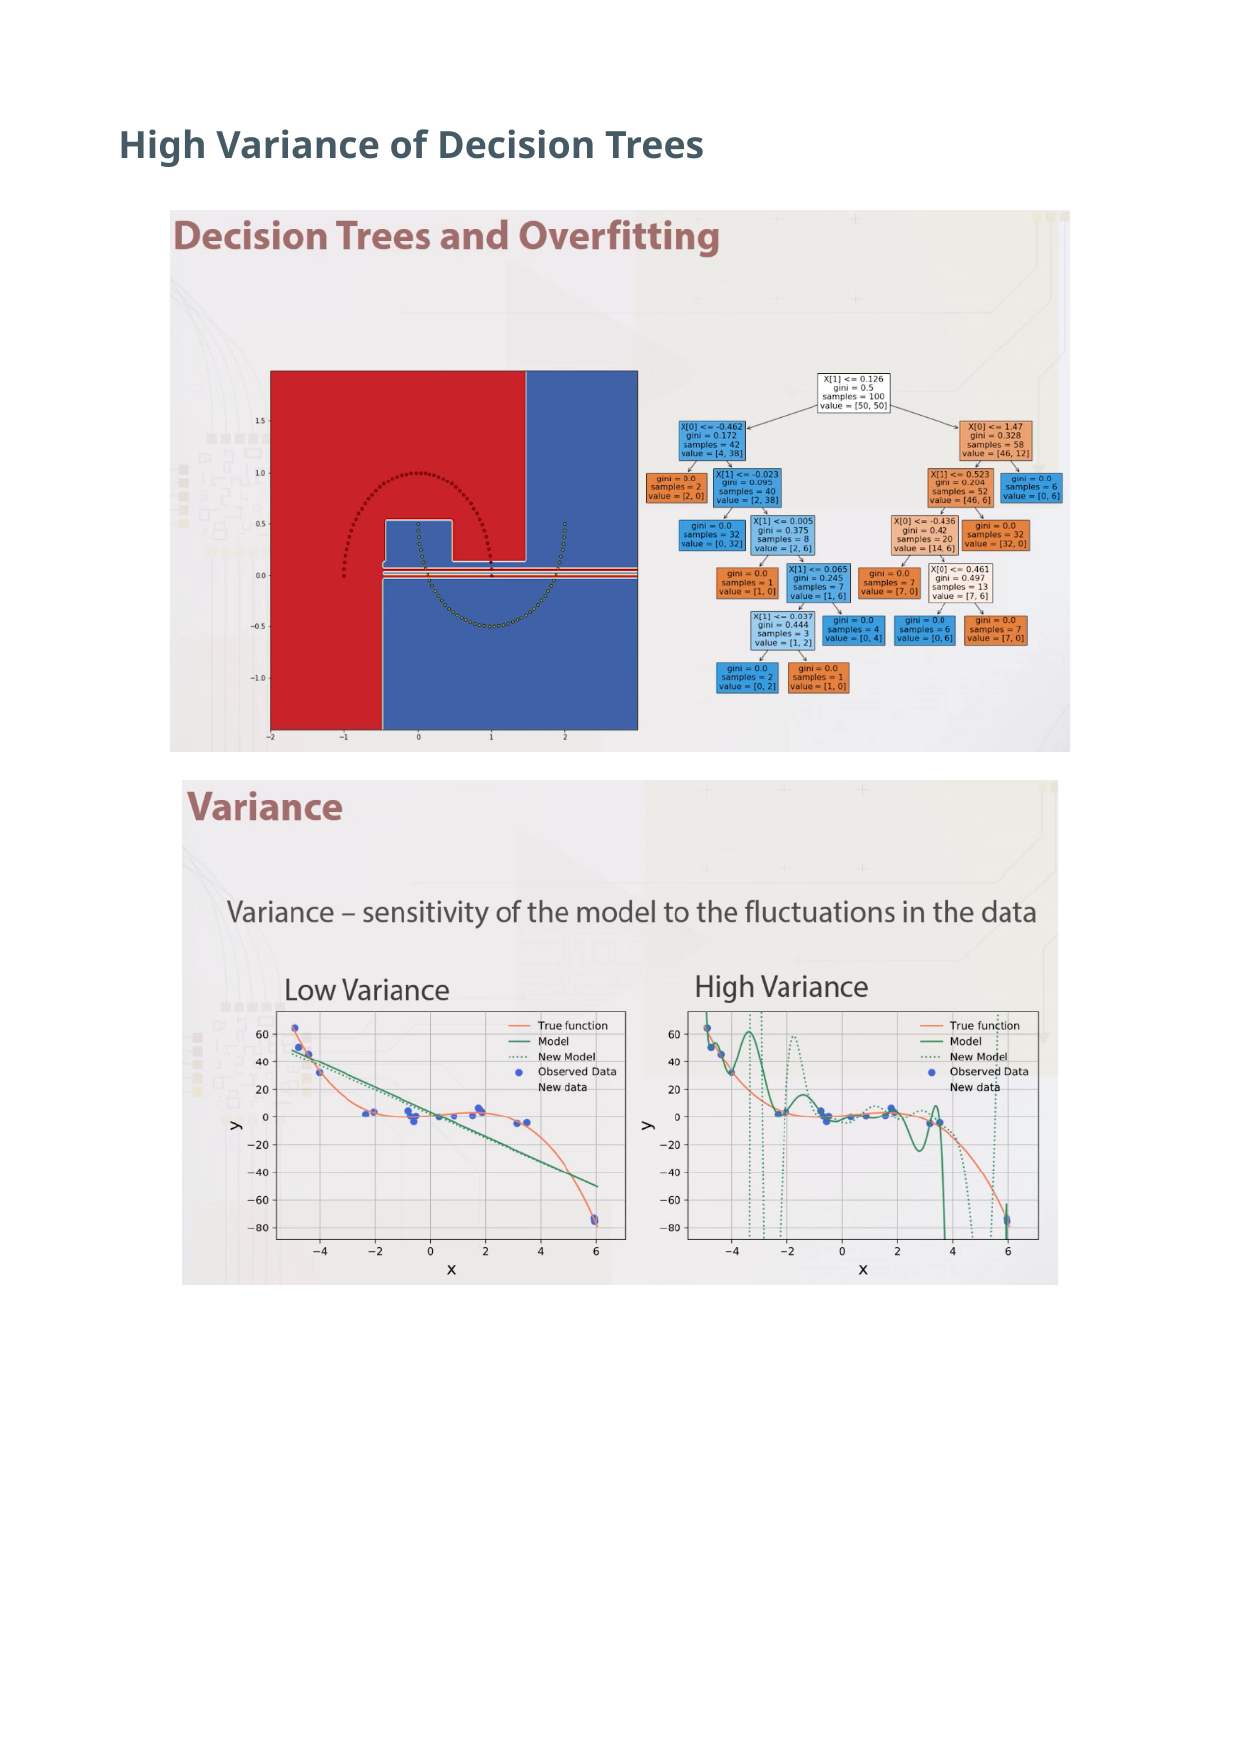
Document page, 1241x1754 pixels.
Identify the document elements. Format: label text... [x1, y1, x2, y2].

picture [182, 780, 1059, 1285]
subtitle High Variance of Decision Trees [118, 118, 1122, 169]
picture [170, 210, 1071, 752]
